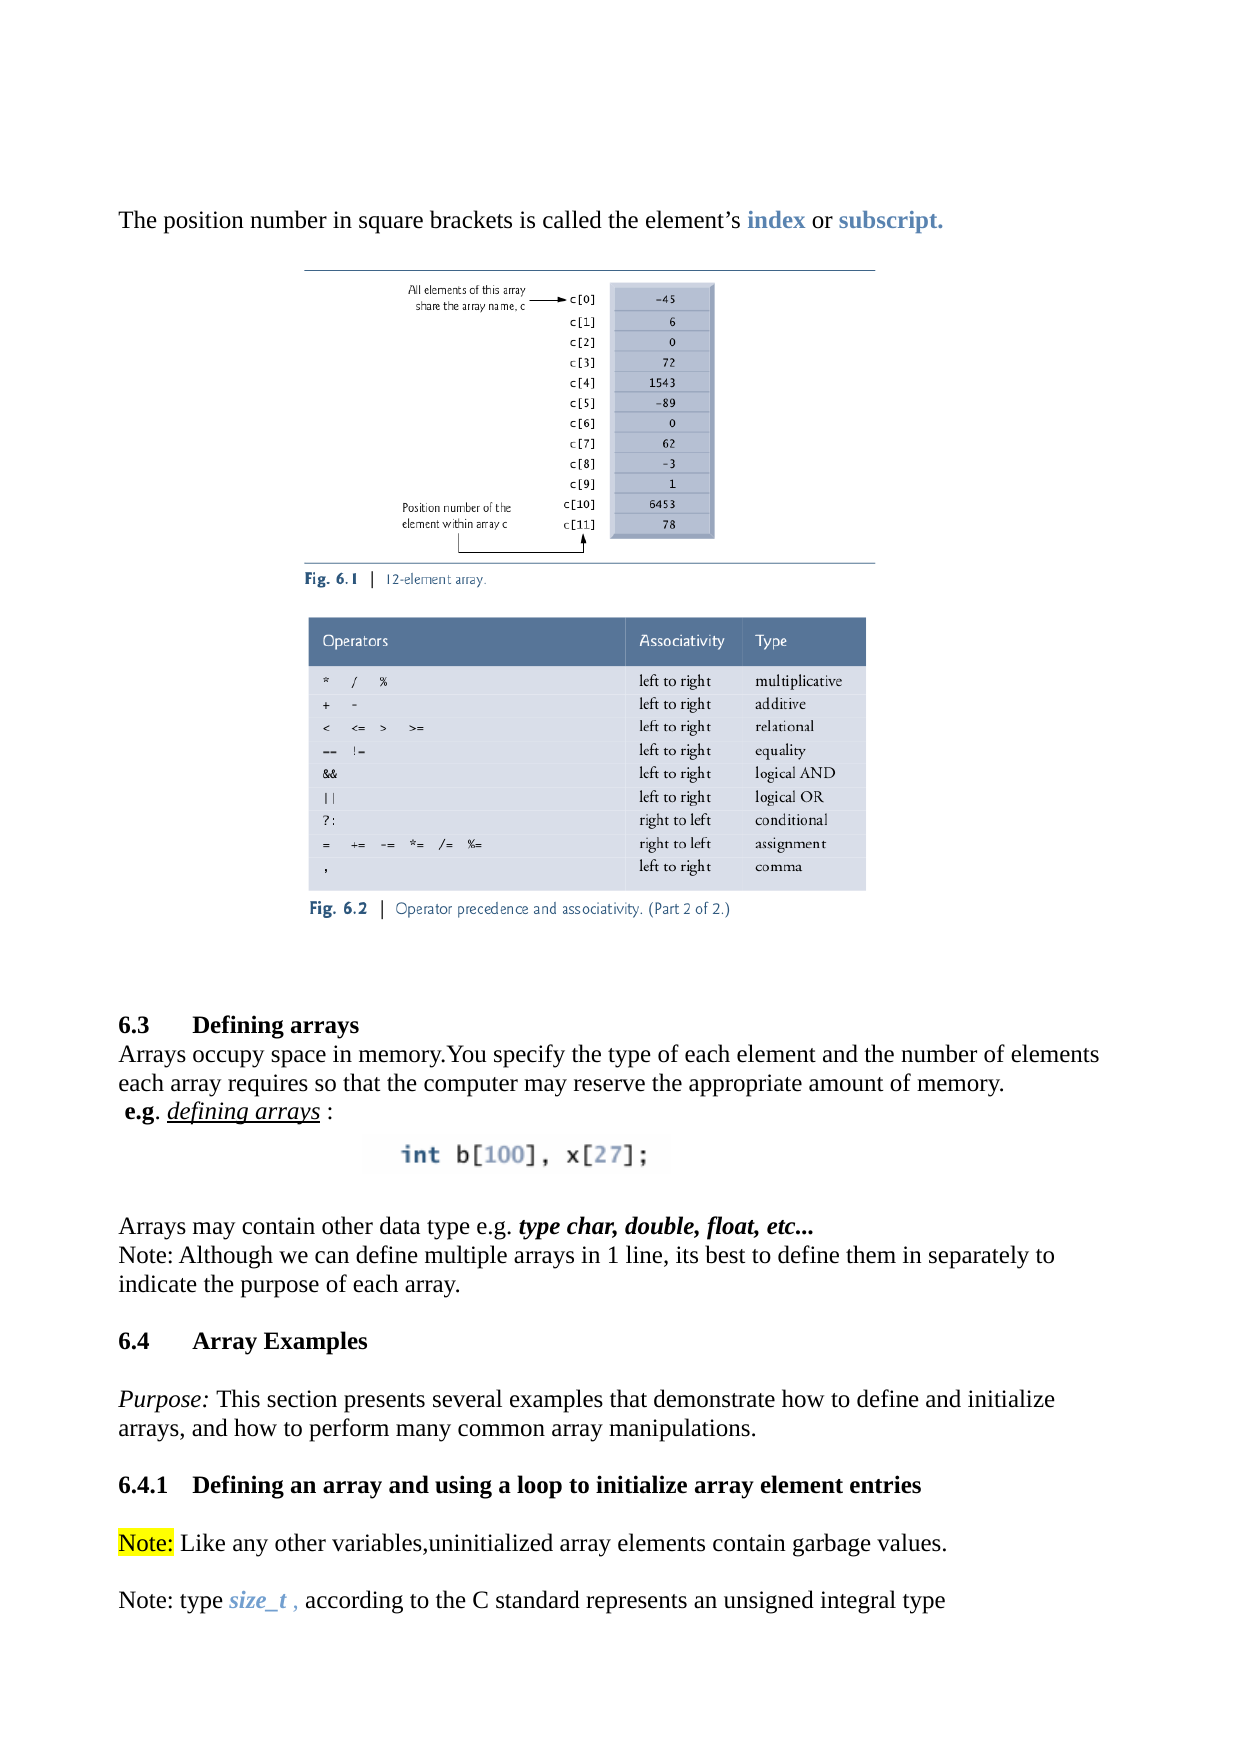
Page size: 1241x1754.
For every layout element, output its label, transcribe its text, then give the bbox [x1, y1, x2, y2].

text Purpose: This section presents several examples that demonstrate how to define and initialize arrays, and how to perform many common array manipulations. [118, 1384, 1122, 1441]
text 6.3 Defining arrays [118, 1010, 1122, 1039]
text 6.4.1 Defining an array and using a loop to initialize array element entries [118, 1470, 1122, 1499]
text Note: type size_t , according to the C standard represents an unsigned integral type [118, 1585, 1122, 1614]
text Note: Like any other variables,uninitialized array elements contain garbage values. [118, 1528, 1122, 1556]
text e.g. defining arrays : [118, 1096, 1122, 1125]
picture [287, 255, 880, 593]
text Note: Although we can define multiple arrays in 1 line, its best to define them in separately to indicate the purpose of each array. [118, 1240, 1122, 1298]
text 6.4 Array Examples [118, 1326, 1122, 1355]
picture [361, 1130, 594, 1178]
text Arrays occupy space in memory.You specify the type of each element and the number of elements each array requires so that the computer may reserve the appropriate amount of memory. [118, 1039, 1122, 1096]
picture [301, 608, 867, 930]
text The position number in square brackets is called the element’s index or subscript. [118, 205, 1122, 234]
text Arrays may contain other data type e.g. type char, double, float, etc... [118, 1211, 1122, 1240]
